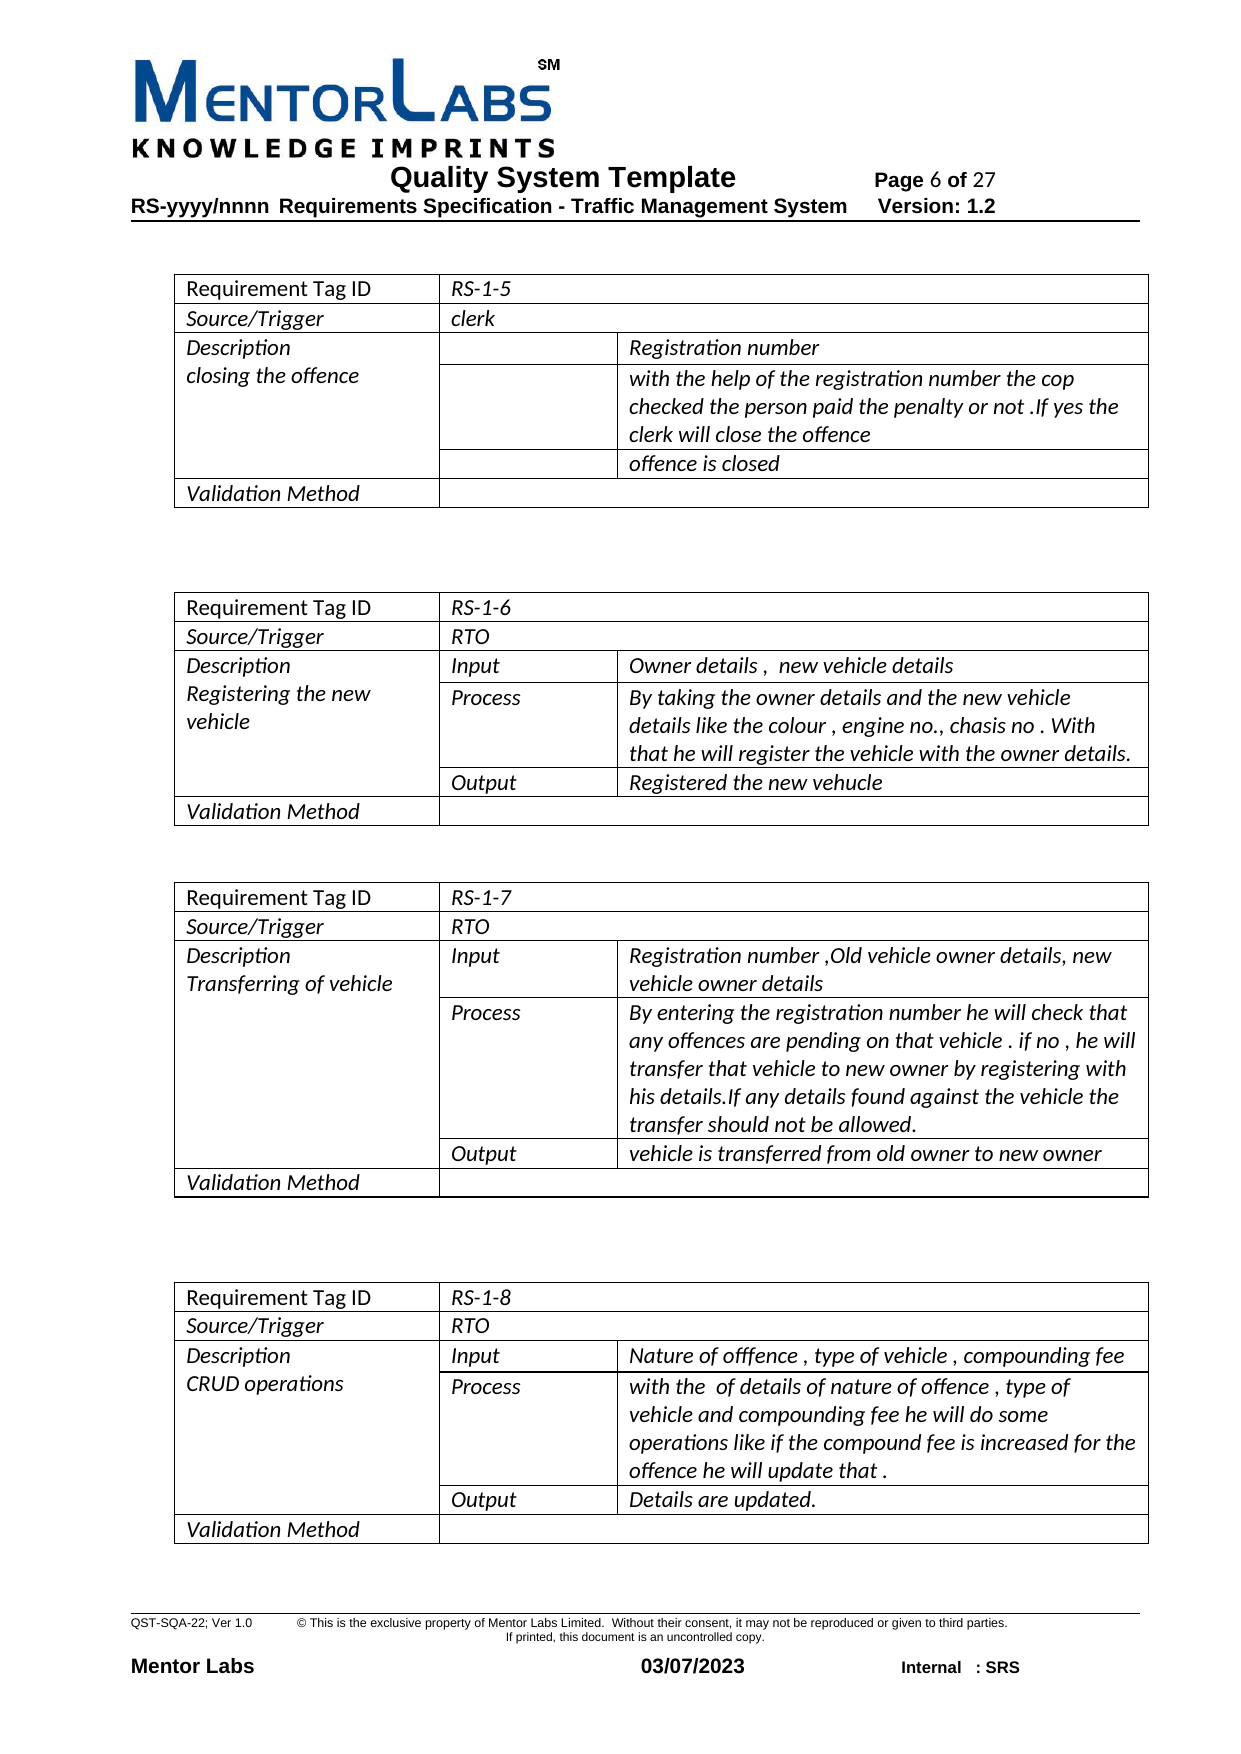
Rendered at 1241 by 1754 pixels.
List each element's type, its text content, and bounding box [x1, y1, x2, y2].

table_cell Details are updated. [618, 1486, 1148, 1514]
table_cell Source/Trigger [175, 622, 439, 650]
table_cell Process [440, 998, 617, 1138]
table_cell clerk [440, 304, 1148, 332]
table_cell with the help of the registration number the cop checked the person paid the penalty or not .If yes the clerk will close the offence [618, 365, 1148, 448]
table_cell Validation Method [175, 1169, 439, 1196]
table_header Requirement Tag ID [175, 593, 439, 621]
table_cell RTO [440, 622, 1148, 650]
table_cell vehicle is transferred from old owner to new owner [618, 1139, 1148, 1167]
table_cell Validation Method [175, 797, 439, 825]
table_cell Output [440, 1486, 617, 1514]
table_cell RTO [440, 1312, 1148, 1340]
table_cell Input [440, 651, 617, 682]
table_cell [440, 797, 1148, 825]
table_cell [440, 365, 617, 448]
table_cell Nature of offfence , type of vehicle , compounding fee [618, 1341, 1148, 1371]
table_cell RTO [440, 912, 1148, 940]
table_cell By taking the owner details and the new vehicle details like the colour , engine no., chasis no . With that he will register the vehicle with the owner details. [618, 683, 1148, 767]
table_header RS-1-6 [440, 593, 1148, 621]
table_header Requirement Tag ID [175, 1283, 439, 1311]
table_header RS-1-8 [440, 1283, 1148, 1311]
table_cell Registration number ,Old vehicle owner details, new vehicle owner details [618, 941, 1148, 997]
table_cell Description Transferring of vehicle [175, 941, 439, 1167]
table_cell Validation Method [175, 1515, 439, 1543]
table_cell [440, 450, 617, 478]
table_cell with the of details of nature of offence , type of vehicle and compounding fee he will do some operations like if the compound fee is increased for the offence he will update that . [618, 1373, 1148, 1484]
table_cell offence is closed [618, 450, 1148, 478]
table_cell [440, 1515, 1148, 1543]
table_cell Input [440, 941, 617, 997]
table_header RS-1-5 [440, 275, 1148, 303]
table_cell Output [440, 768, 617, 796]
table_header Requirement Tag ID [175, 275, 439, 303]
table_cell Process [440, 1373, 617, 1484]
table_cell Source/Trigger [175, 304, 439, 332]
table_cell Source/Trigger [175, 1312, 439, 1340]
table_cell Description closing the offence [175, 333, 439, 478]
table_cell [440, 1169, 1148, 1196]
table_header RS-1-7 [440, 883, 1148, 911]
table_cell Process [440, 683, 617, 767]
table_cell Description Registering the new vehicle [175, 651, 439, 796]
table_cell Owner details , new vehicle details [618, 651, 1148, 682]
table_cell Registration number [618, 333, 1148, 363]
table_cell Validation Method [175, 479, 439, 507]
table_cell [440, 333, 617, 363]
table_cell By entering the registration number he will check that any offences are pending on that vehicle . if no , he will transfer that vehicle to new owner by registering with his details.If any details found against the vehicle the transfer should not be allowed. [618, 998, 1148, 1138]
table_cell Description CRUD operations [175, 1341, 439, 1514]
table_cell Source/Trigger [175, 912, 439, 940]
table_cell Registered the new vehucle [618, 768, 1148, 796]
table_cell [440, 479, 1148, 507]
picture [130, 58, 563, 161]
table_cell Input [440, 1341, 617, 1371]
table_cell Output [440, 1139, 617, 1167]
table_header Requirement Tag ID [175, 883, 439, 911]
